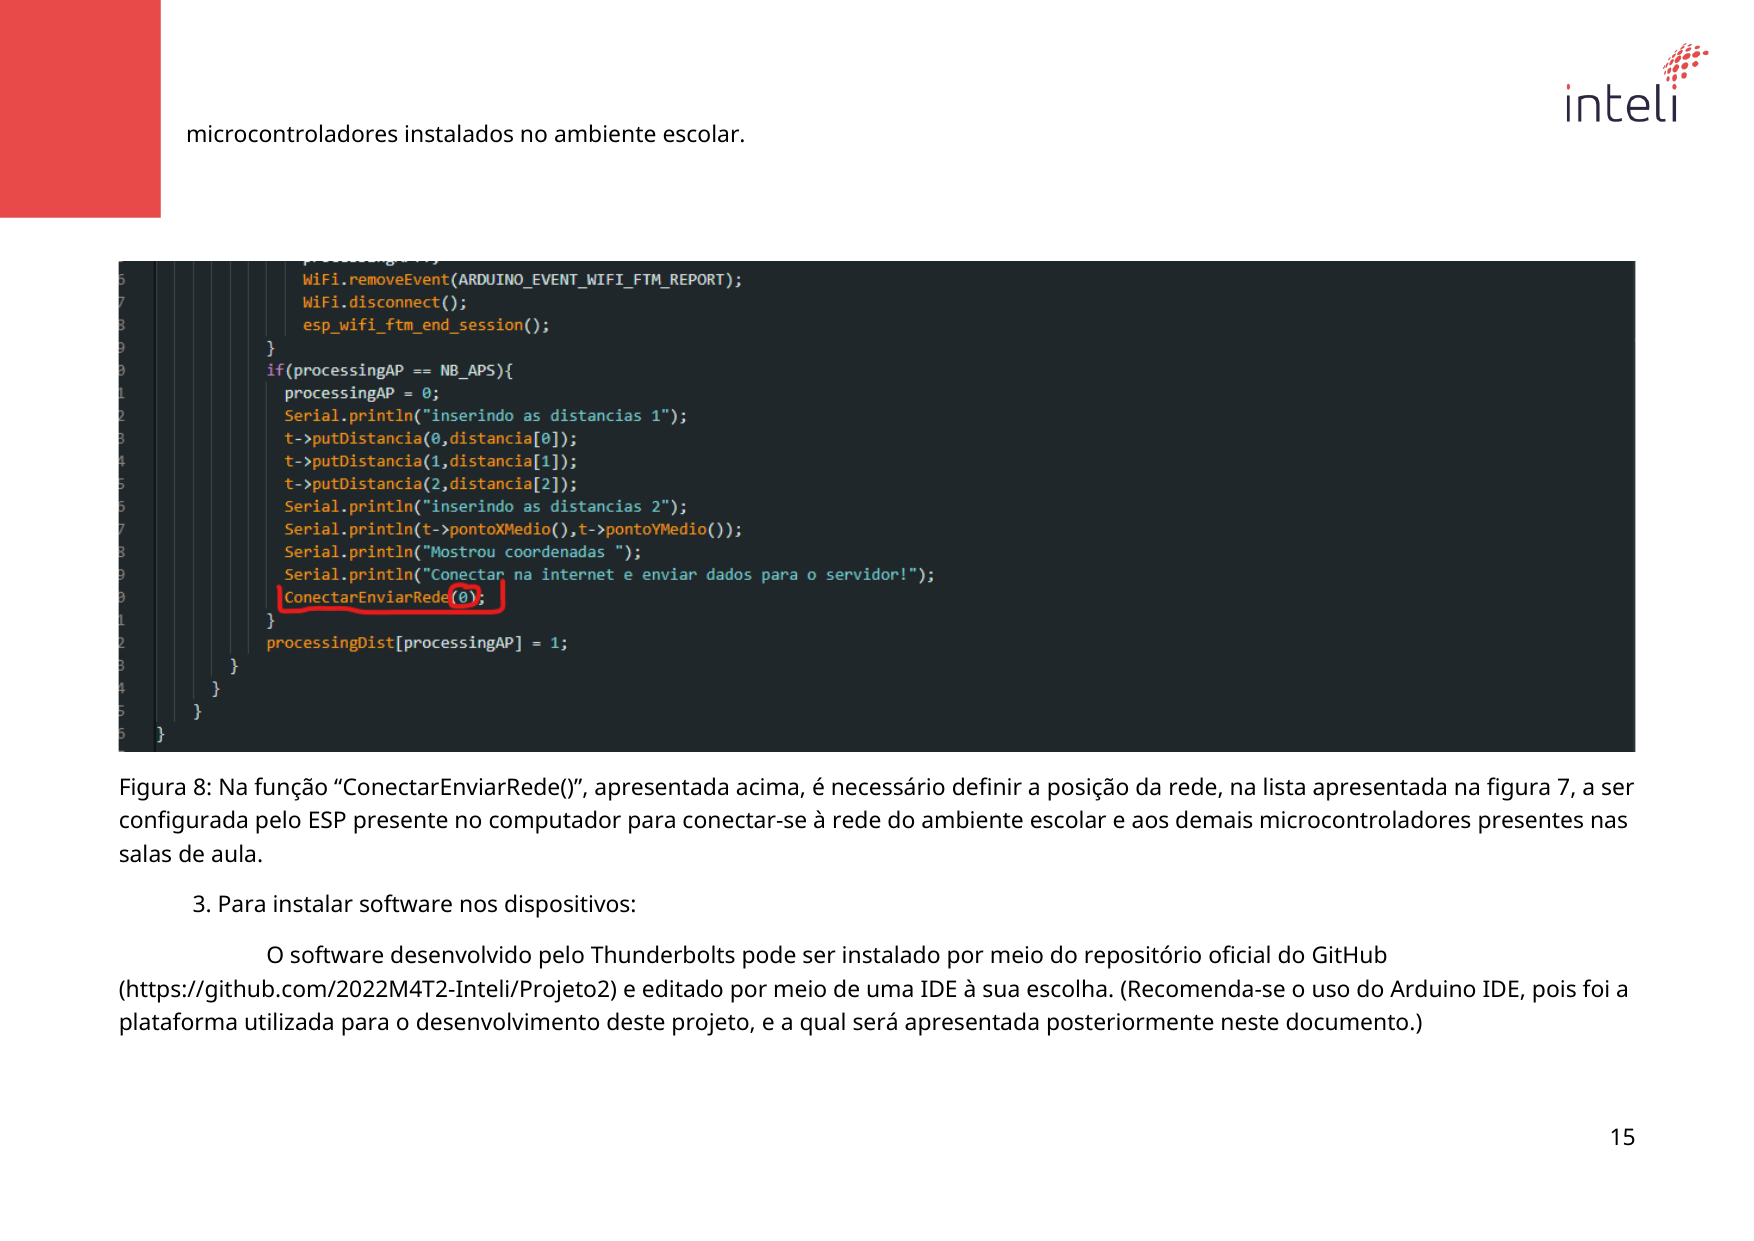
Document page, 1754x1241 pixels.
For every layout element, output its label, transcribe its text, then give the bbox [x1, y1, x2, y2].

text O software desenvolvido pelo Thunderbolts pode ser instalado por meio do repositório oficial do GitHub (https://github.com/2022M4T2-Inteli/Projeto2) e editado por meio de uma IDE à sua escolha. (Recomenda-se o uso do Arduino IDE, pois foi a plataforma utilizada para o desenvolvimento deste projeto, e a qual será apresentada posteriormente neste documento.) [118, 939, 1636, 1038]
text Figura 8: Na função “ConectarEnviarRede()”, apresentada acima, é necessário definir a posição da rede, na lista apresentada na figura 7, a ser configurada pelo ESP presente no computador para conectar-se à rede do ambiente escolar e aos demais microcontroladores presentes nas salas de aula. [118, 771, 1636, 869]
picture [1566, 43, 1709, 122]
picture [0, 0, 161, 218]
text 3. Para instalar software nos dispositivos: [118, 888, 1636, 920]
picture [118, 261, 1636, 752]
text microcontroladores instalados no ambiente escolar. [118, 118, 1636, 150]
